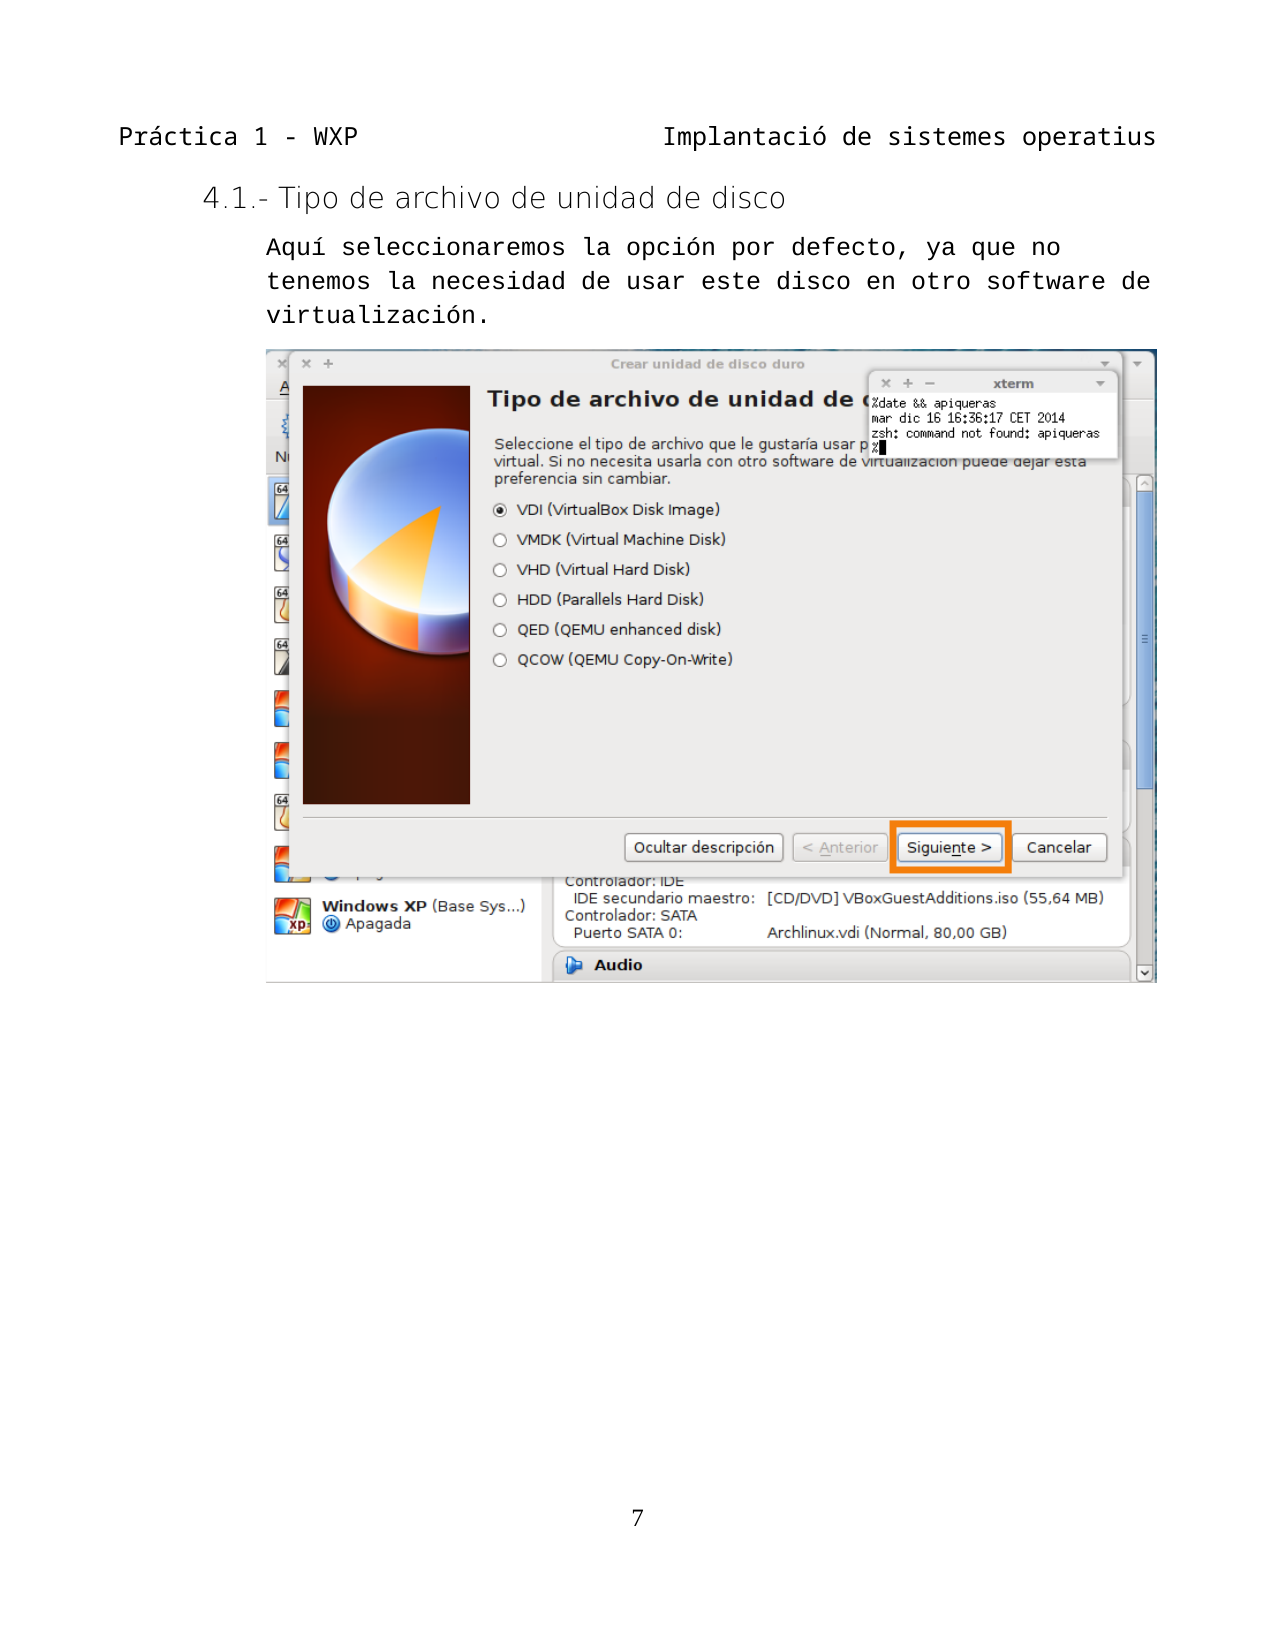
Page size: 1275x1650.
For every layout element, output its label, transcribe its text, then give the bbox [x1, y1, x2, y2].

list Tipo de archivo de unidad de disco [193, 182, 1157, 216]
text Aquí seleccionaremos la opción por defecto, ya que no tenemos la necesidad de usar este disco en otro software de virtualización. [266, 235, 1157, 331]
picture [265, 349, 1157, 983]
